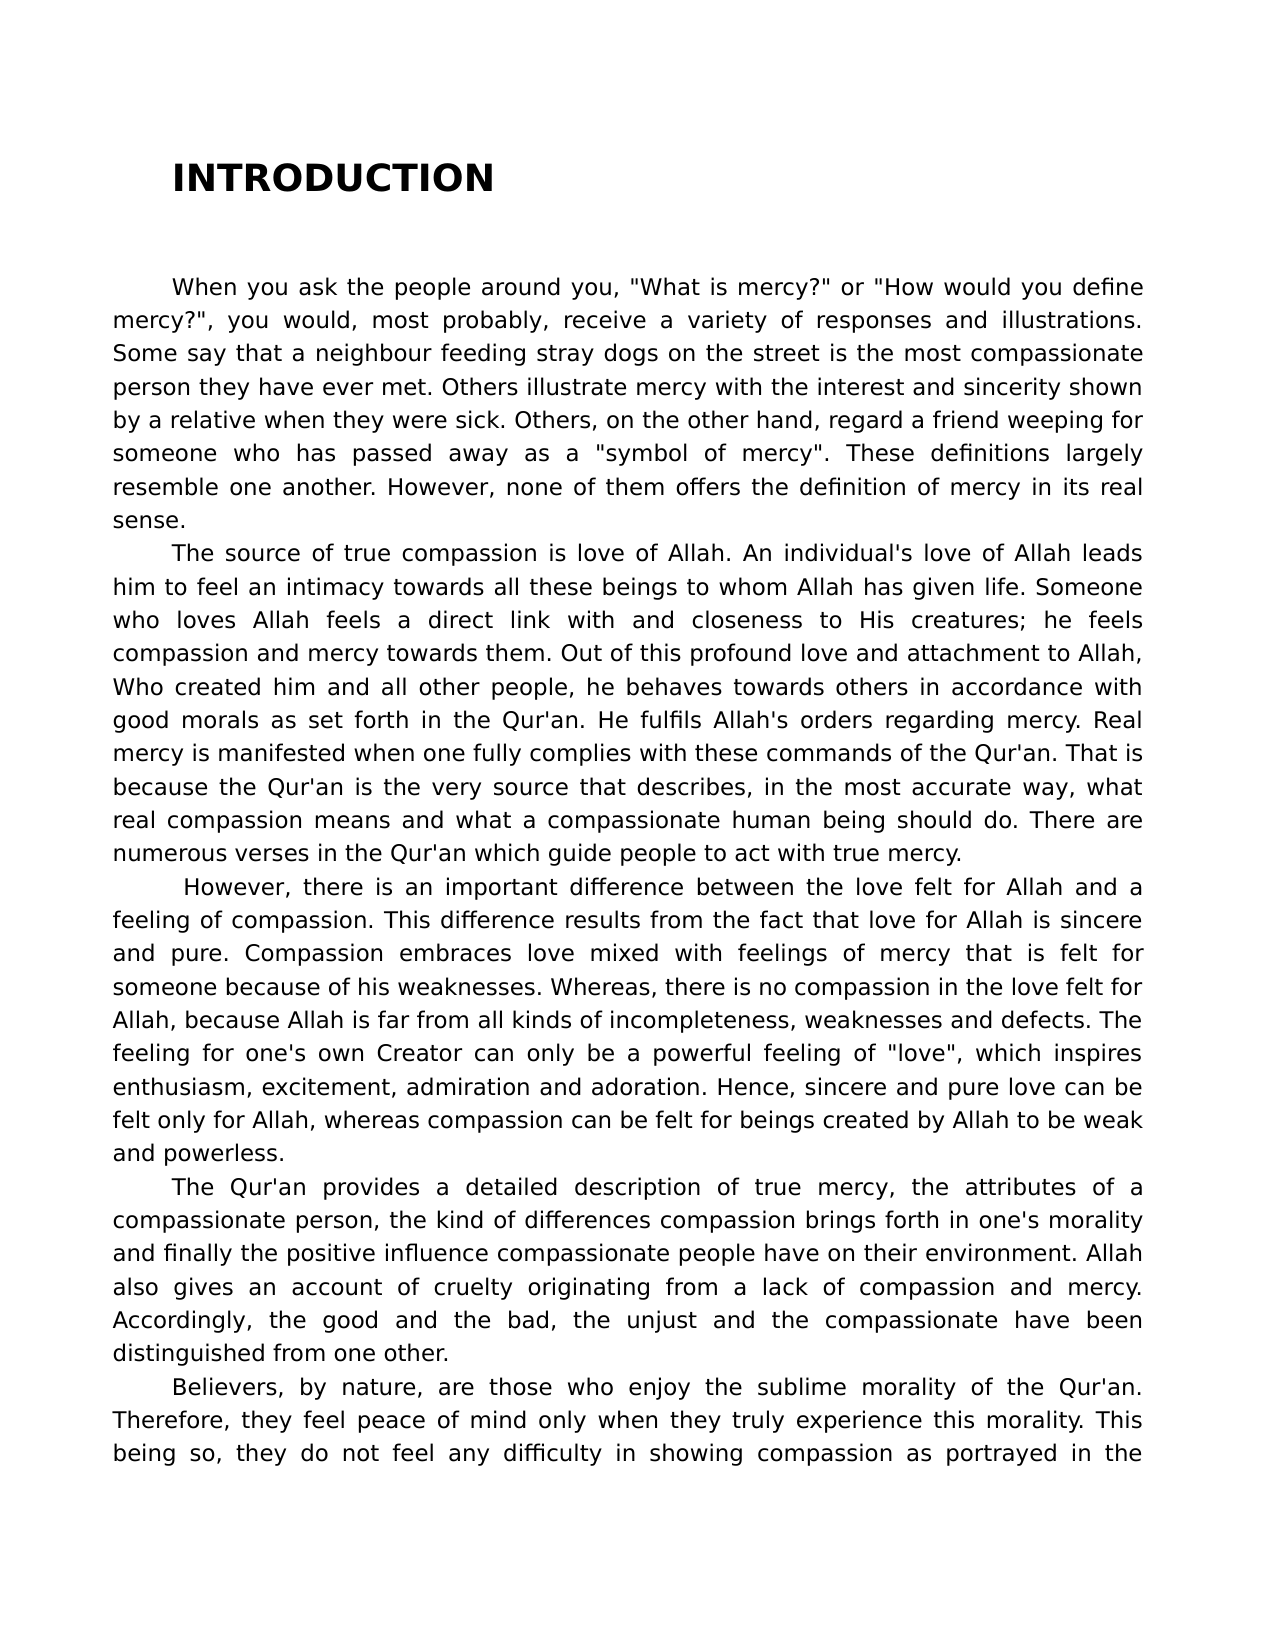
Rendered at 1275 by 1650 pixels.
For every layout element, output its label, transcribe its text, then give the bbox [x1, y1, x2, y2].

text When you ask the people around you, "What is mercy?" or "How would you define mercy?", you would, most probably, receive a variety of responses and illustrations. Some say that a neighbour feeding stray dogs on the street is the most compassionate person they have ever met. Others illustrate mercy with the interest and sincerity shown by a relative when they were sick. Others, on the other hand, regard a friend weeping for someone who has passed away as a "symbol of mercy". These definitions largely resemble one another. However, none of them offers the definition of mercy in its real sense. [112, 268, 1145, 535]
text However, there is an important difference between the love felt for Allah and a feeling of compassion. This difference results from the fact that love for Allah is sincere and pure. Compassion embraces love mixed with feelings of mercy that is felt for someone because of his weaknesses. Whereas, there is no compassion in the love felt for Allah, because Allah is far from all kinds of incompleteness, weaknesses and defects. The feeling for one's own Creator can only be a powerful feeling of "love", which inspires enthusiasm, excitement, admiration and adoration. Hence, sincere and pure love can be felt only for Allah, whereas compassion can be felt for beings created by Allah to be weak and powerless. [112, 868, 1145, 1168]
text The Qur'an provides a detailed description of true mercy, the attributes of a compassionate person, the kind of differences compassion brings forth in one's morality and finally the positive influence compassionate people have on their environment. Allah also gives an account of cruelty originating from a lack of compassion and mercy. Accordingly, the good and the bad, the unjust and the compassionate have been distinguished from one other. [112, 1168, 1145, 1368]
text INTRODUCTION [112, 148, 1145, 202]
text The source of true compassion is love of Allah. An individual's love of Allah leads him to feel an intimacy towards all these beings to whom Allah has given life. Someone who loves Allah feels a direct link with and closeness to His creatures; he feels compassion and mercy towards them. Out of this profound love and attachment to Allah, Who created him and all other people, he behaves towards others in accordance with good morals as set forth in the Qur'an. He fulfils Allah's orders regarding mercy. Real mercy is manifested when one fully complies with these commands of the Qur'an. That is because the Qur'an is the very source that describes, in the most accurate way, what real compassion means and what a compassionate human being should do. There are numerous verses in the Qur'an which guide people to act with true mercy. [112, 535, 1145, 868]
text Believers, by nature, are those who enjoy the sublime morality of the Qur'an. Therefore, they feel peace of mind only when they truly experience this morality. This being so, they do not feel any difficulty in showing compassion as portrayed in the [112, 1368, 1145, 1468]
